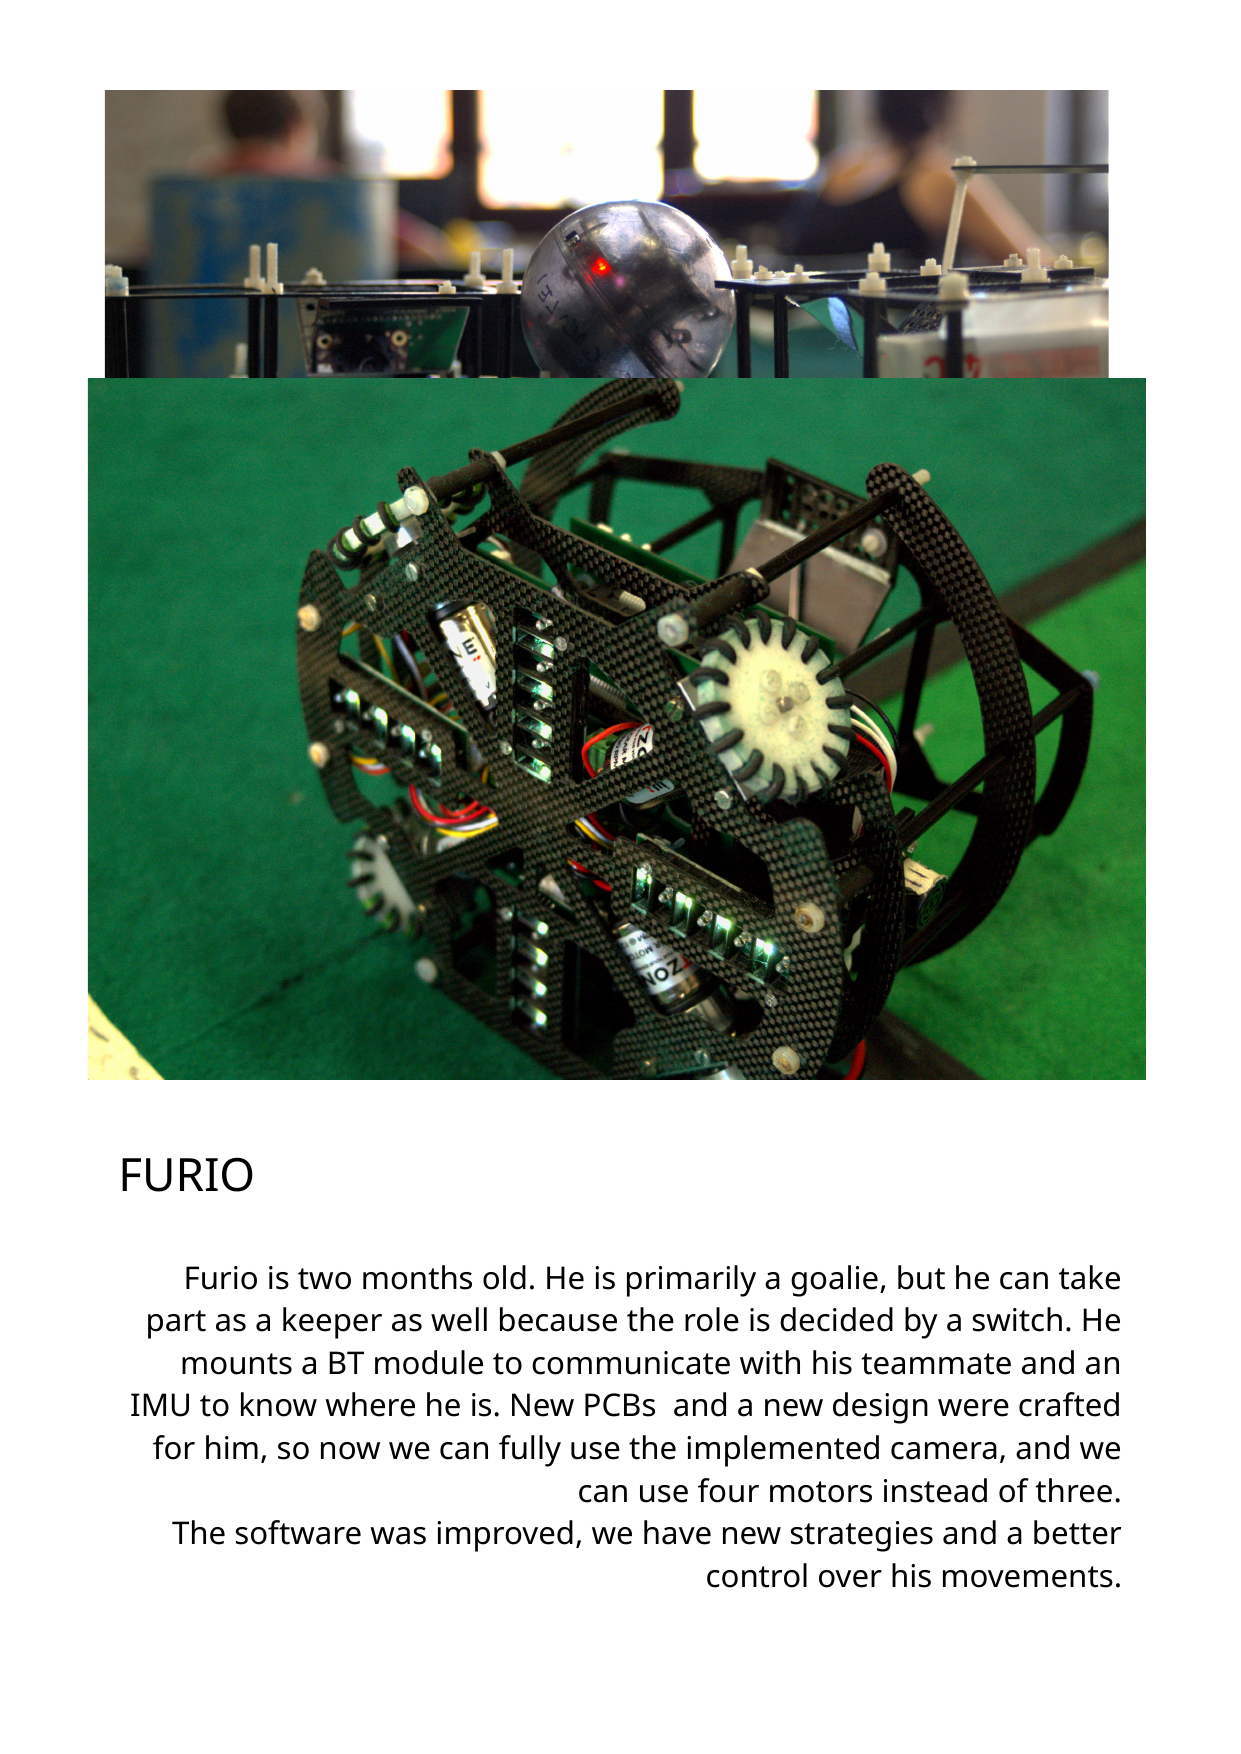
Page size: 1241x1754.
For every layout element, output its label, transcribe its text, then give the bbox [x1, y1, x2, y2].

text Furio is two months old. He is primarily a goalie, but he can take part as a keeper as well because the role is decided by a switch. He mounts a BT module to communicate with his teammate and an IMU to know where he is. New PCBs and a new design were crafted for him, so now we can fully use the implemented camera, and we can use four motors instead of three. [118, 1256, 1122, 1511]
text FURIO [118, 1142, 1122, 1204]
text The software was improved, we have new strategies and a better control over his movements. [118, 1511, 1122, 1596]
picture [87, 90, 1146, 1080]
